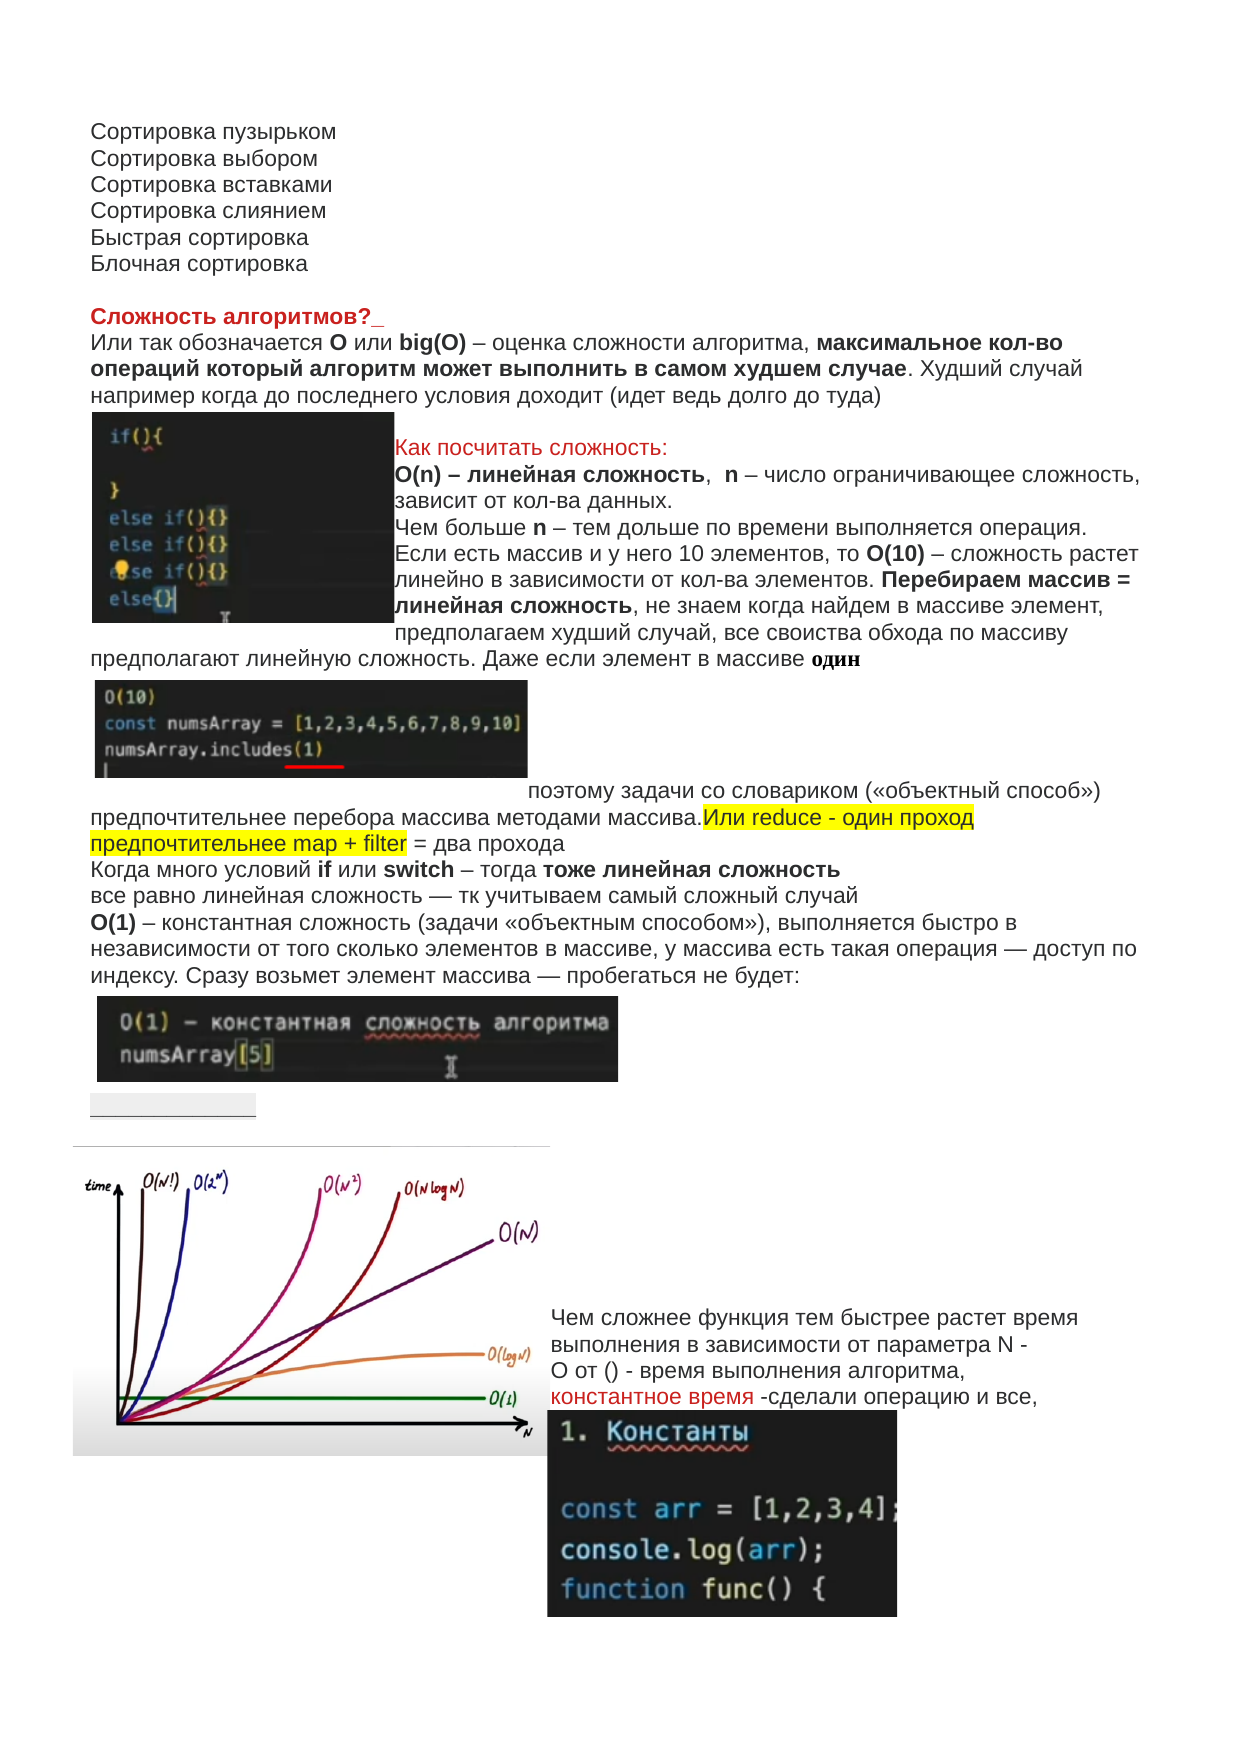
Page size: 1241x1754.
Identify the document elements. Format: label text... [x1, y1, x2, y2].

picture [97, 996, 619, 1082]
text O от () - время выполнения алгоритма, [551, 1357, 1150, 1383]
text константное время -сделали операцию и все, [551, 1383, 1150, 1409]
text _____________ [90, 1093, 1150, 1120]
text Чем сложнее функция тем быстрее растет время выполнения в зависимости от параметра N - [551, 1304, 1150, 1357]
picture [94, 680, 528, 778]
text Как посчитать сложность: [395, 434, 1150, 461]
text Сортировка пузырьком [90, 118, 1150, 144]
text Когда много условий if или switch – тогда тоже линейная сложность [90, 856, 1150, 882]
text Сортировка вставками [90, 171, 1150, 197]
text O(1) – константная сложность (задачи «объектным способом»), выполняется быстро в независимости от того сколько элементов в массиве, у массива есть такая операция — доступ по индексу. Сразу возьмет элемент массива — пробегаться не будет: [90, 909, 1150, 988]
text Сортировка слиянием [90, 197, 1150, 223]
text Или так обозначается О или big(O) – оценка сложности алгоритма, максимальное кол-во операций который алгоритм может выполнить в самом худшем случае. Худший случай например когда до последнего условия доходит (идет ведь долго до туда) [90, 329, 1150, 408]
text Быстрая сортировка [90, 223, 1150, 250]
text Сложность алгоритмов?_ [90, 303, 1150, 329]
text O(n) – линейная сложность, n – число ограничивающее сложность, зависит от кол-ва данных. [395, 461, 1150, 513]
picture [92, 412, 395, 623]
text Чем больше n – тем дольше по времени выполняется операция. [395, 513, 1150, 540]
text Блочная сортировка [90, 250, 1150, 276]
text все равно линейная сложность — тк учитываем самый сложный случай [90, 882, 1150, 909]
picture [72, 1146, 898, 1617]
text Если есть массив и у него 10 элементов, то O(10) – сложность растет линейно в зависимости от кол-ва элементов. Перебираем массив = линейная сложность, не знаем когда найдем в массиве элемент, предполагаем худший случай, все своиства обхода по массиву предполагают линейную сложность. Даже если элемент в массиве один [90, 540, 1150, 672]
text поэтому задачи со словариком («объектный способ») предпочтительнее перебора массива методами массива.Или reduce - один проход предпочтительнее map + filter = два прохода [90, 777, 1150, 856]
text Сортировка выбором [90, 144, 1150, 171]
